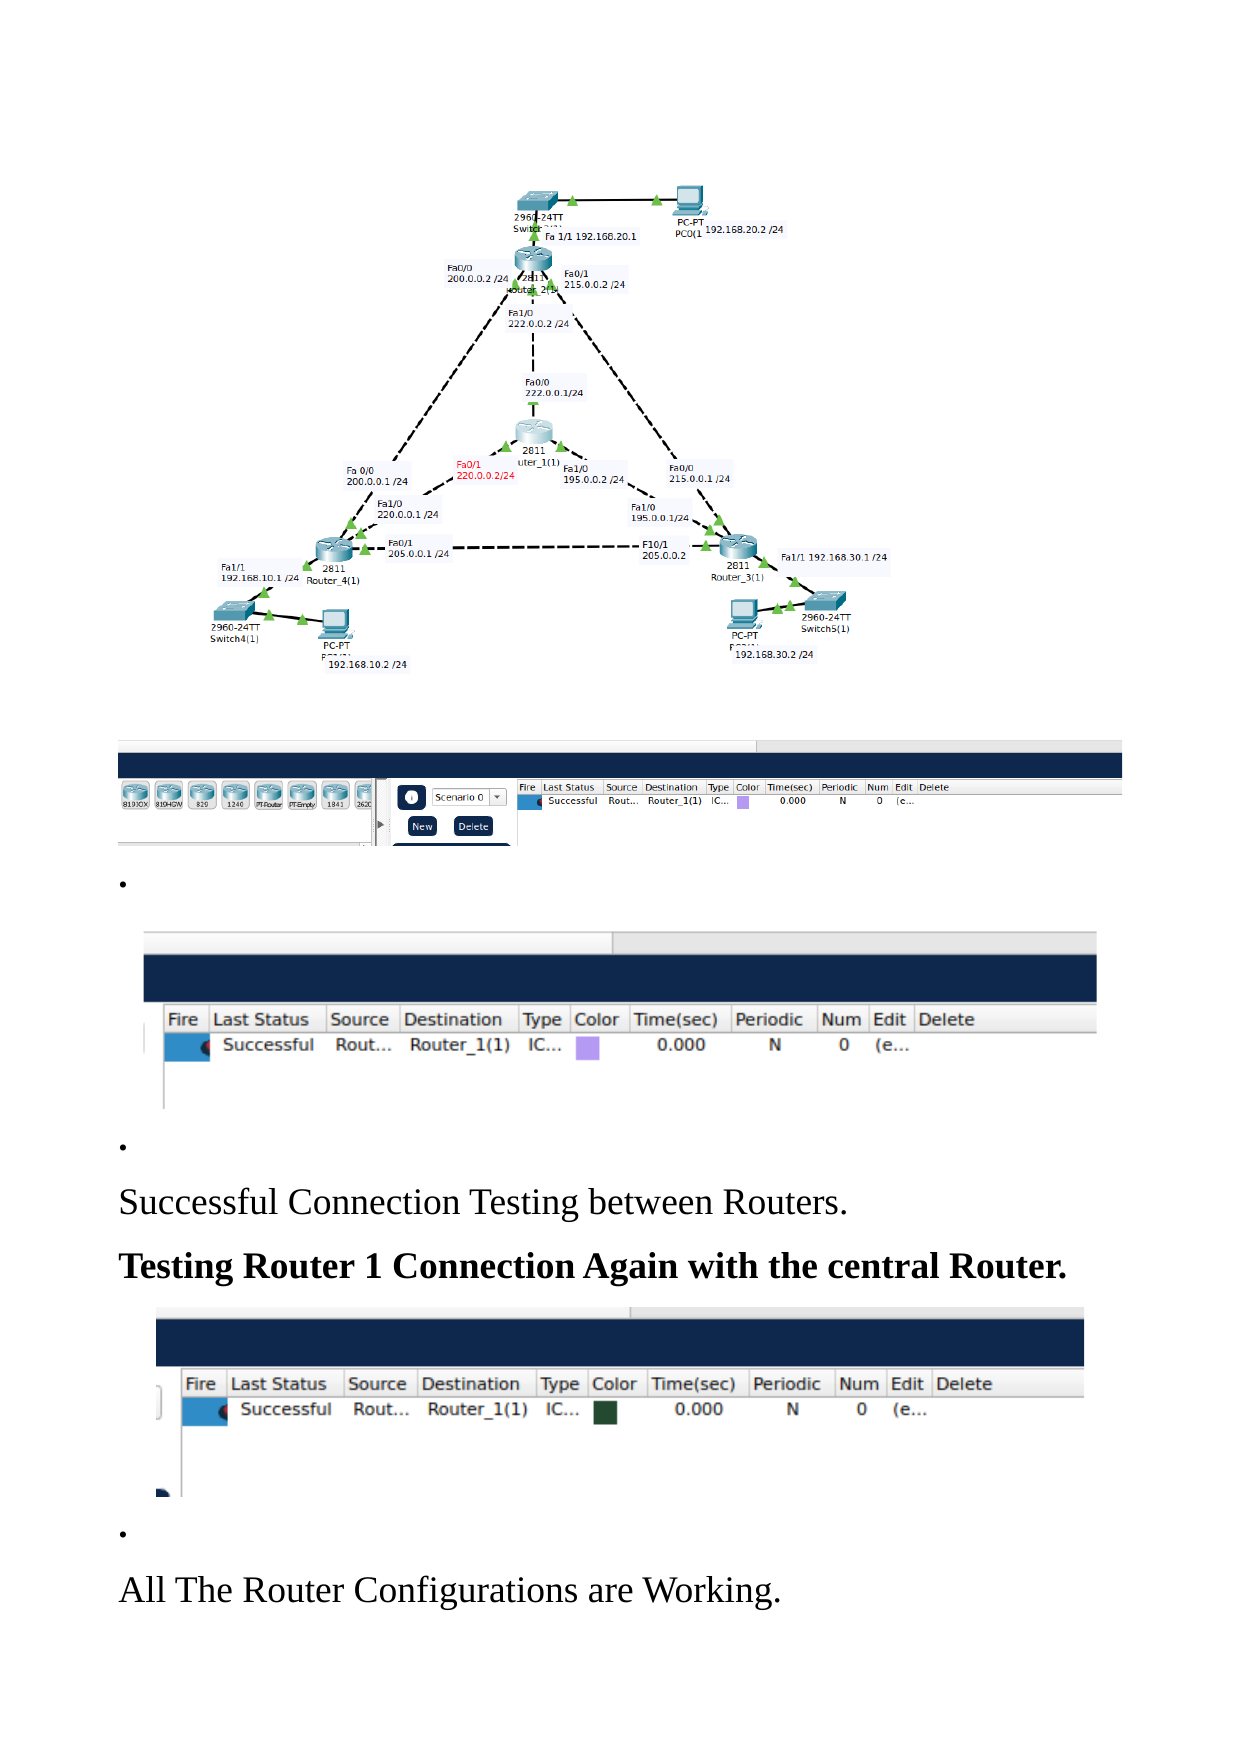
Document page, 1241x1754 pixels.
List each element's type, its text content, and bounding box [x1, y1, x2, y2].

text Successful Connection Testing between Routers. [118, 1179, 1122, 1222]
picture [118, 176, 1123, 846]
text All The Router Configurations are Working. [118, 1567, 1122, 1610]
text . [118, 1307, 1122, 1546]
picture [156, 1307, 1085, 1497]
picture [143, 916, 1097, 1109]
text Testing Router 1 Connection Again with the central Router. [118, 1243, 1122, 1286]
text . [118, 916, 1122, 1158]
text . [118, 846, 1122, 895]
